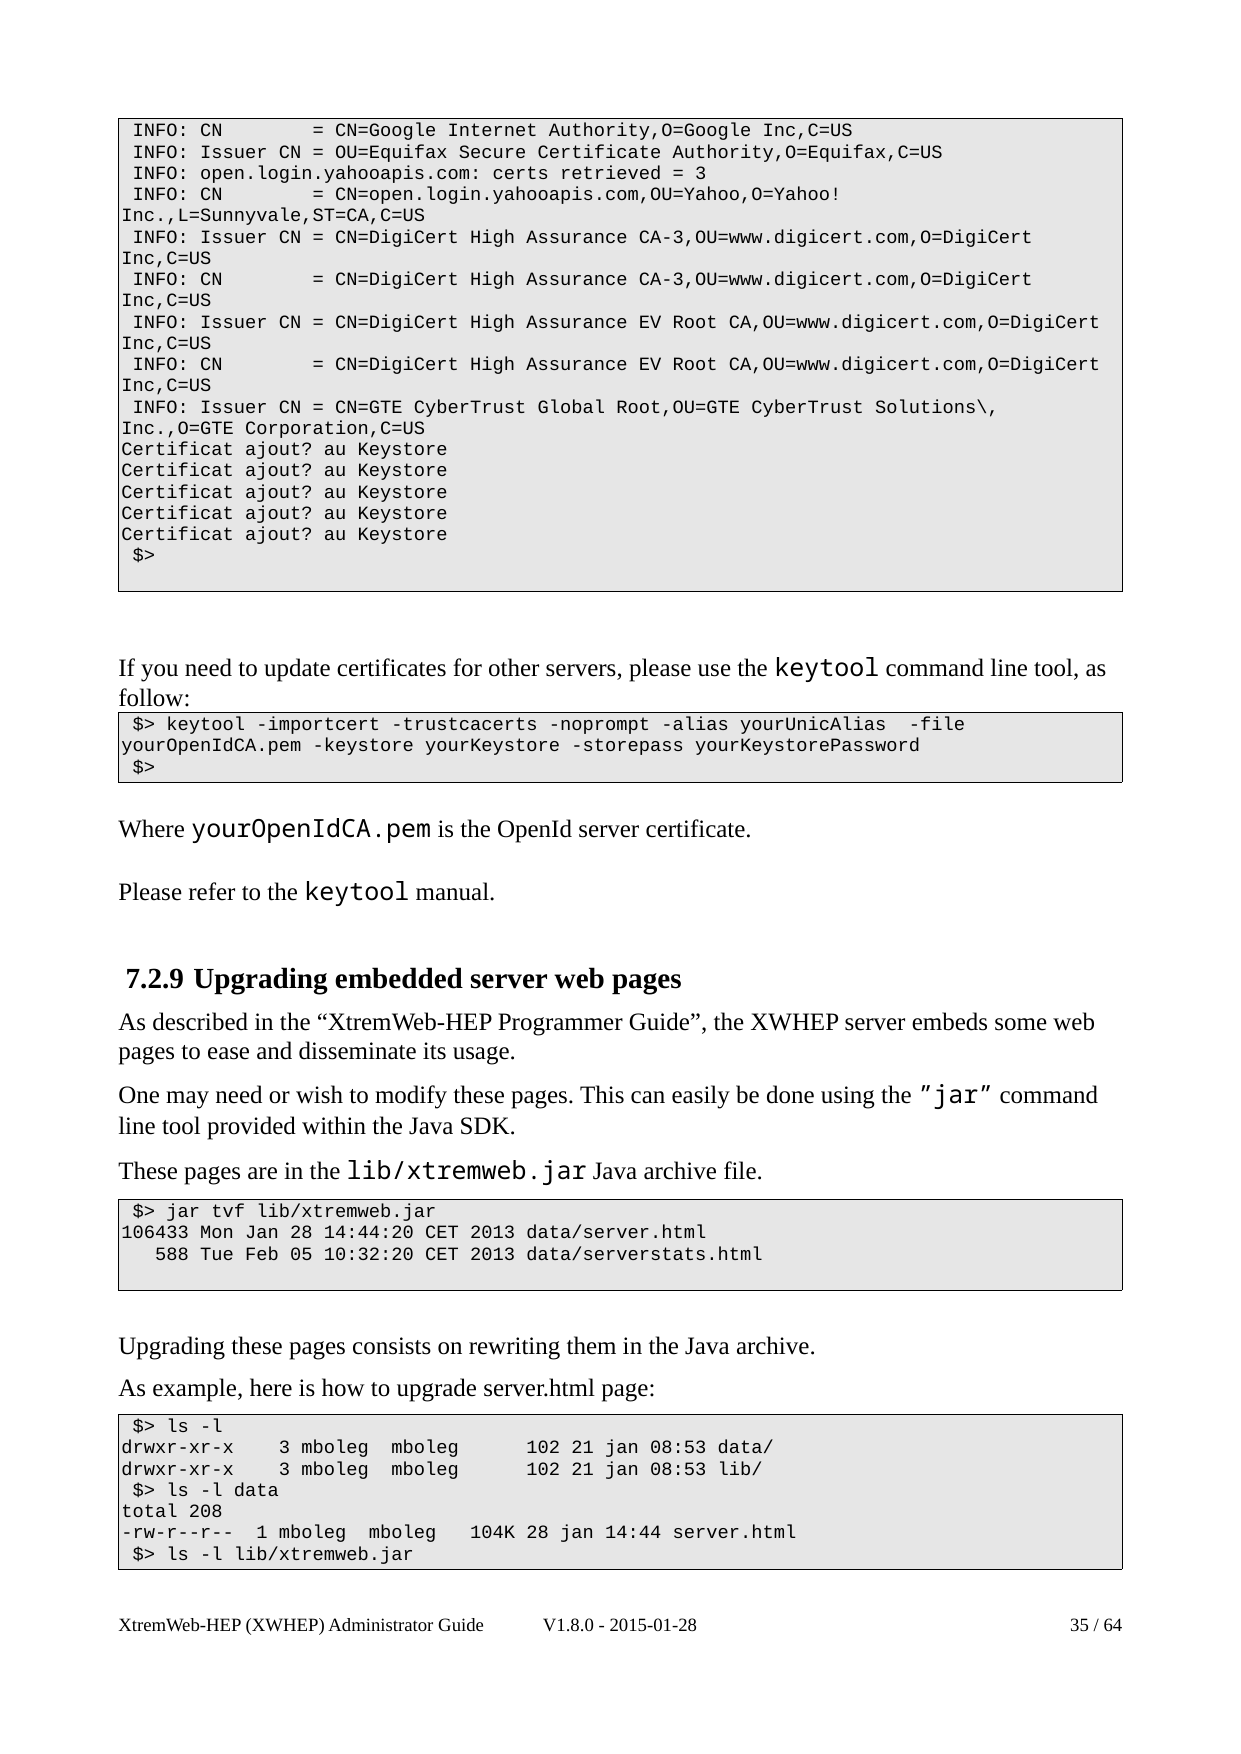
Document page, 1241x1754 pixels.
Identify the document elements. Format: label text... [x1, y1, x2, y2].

text -rw-r--r-- 1 mboleg mboleg 104K 28 jan 14:44 server.html [119, 1520, 1122, 1541]
text drwxr-xr-x 3 mboleg mboleg 102 21 jan 08:53 lib/ [119, 1456, 1122, 1478]
text If you need to update certificates for other servers, please use the keytool command line tool, as follow: [118, 649, 1122, 712]
text INFO: CN = CN=Google Internet Authority,O=Google Inc,C=US [119, 119, 1122, 139]
text INFO: Issuer CN = CN=DigiCert High Assurance EV Root CA,OU=www.digicert.com,O=DigiCert Inc,C=US [119, 309, 1122, 352]
text INFO: Issuer CN = CN=GTE CyberTrust Global Root,OU=GTE CyberTrust Solutions\, Inc.,O=GTE Corporation,C=US [119, 394, 1122, 437]
text Certificat ajout? au Keystore [119, 479, 1122, 501]
text INFO: Issuer CN = OU=Equifax Secure Certificate Authority,O=Equifax,C=US [119, 139, 1122, 161]
text $> ls -l lib/xtremweb.jar [119, 1541, 1122, 1569]
text $> [119, 754, 1122, 782]
text These pages are in the lib/xtremweb.jar Java archive file. [118, 1152, 1122, 1187]
text One may need or wish to modify these pages. This can easily be done using the ”jar” command line tool provided within the Java SDK. [118, 1077, 1122, 1140]
text INFO: Issuer CN = CN=DigiCert High Assurance CA-3,OU=www.digicert.com,O=DigiCert Inc,C=US [119, 224, 1122, 267]
text Certificat ajout? au Keystore [119, 501, 1122, 522]
subtitle Upgrading embedded server web pages [118, 961, 1122, 995]
text 106433 Mon Jan 28 14:44:20 CET 2013 data/server.html [119, 1220, 1122, 1242]
text INFO: CN = CN=DigiCert High Assurance EV Root CA,OU=www.digicert.com,O=DigiCert Inc,C=US [119, 352, 1122, 394]
text $> jar tvf lib/xtremweb.jar [119, 1200, 1122, 1220]
text $> ls -l data [119, 1478, 1122, 1499]
text drwxr-xr-x 3 mboleg mboleg 102 21 jan 08:53 data/ [119, 1435, 1122, 1456]
text 588 Tue Feb 05 10:32:20 CET 2013 data/serverstats.html [119, 1242, 1122, 1263]
text As example, here is how to upgrade server.html page: [118, 1373, 1122, 1401]
text Certificat ajout? au Keystore [119, 458, 1122, 479]
text $> [119, 543, 1122, 564]
text INFO: CN = CN=DigiCert High Assurance CA-3,OU=www.digicert.com,O=DigiCert Inc,C=US [119, 267, 1122, 309]
text Where yourOpenIdCA.pem is the OpenId server certificate. [118, 811, 1122, 844]
text INFO: CN = CN=open.login.yahooapis.com,OU=Yahoo,O=Yahoo! Inc.,L=Sunnyvale,ST=CA,C=US [119, 182, 1122, 224]
text $> ls -l [119, 1415, 1122, 1435]
text Certificat ajout? au Keystore [119, 437, 1122, 458]
text total 208 [119, 1499, 1122, 1520]
text INFO: open.login.yahooapis.com: certs retrieved = 3 [119, 161, 1122, 182]
text As described in the “XtremWeb-HEP Programmer Guide”, the XWHEP server embeds some web pages to ease and disseminate its usage. [118, 1007, 1122, 1065]
text Upgrading these pages consists on rewriting them in the Java archive. [118, 1331, 1122, 1360]
text Certificat ajout? au Keystore [119, 522, 1122, 543]
text Please refer to the keytool manual. [118, 873, 1122, 907]
text $> keytool -importcert -trustcacerts -noprompt -alias yourUnicAlias -file yourOpenIdCA.pem -keystore yourKeystore -storepass yourKeystorePassword [119, 713, 1122, 754]
